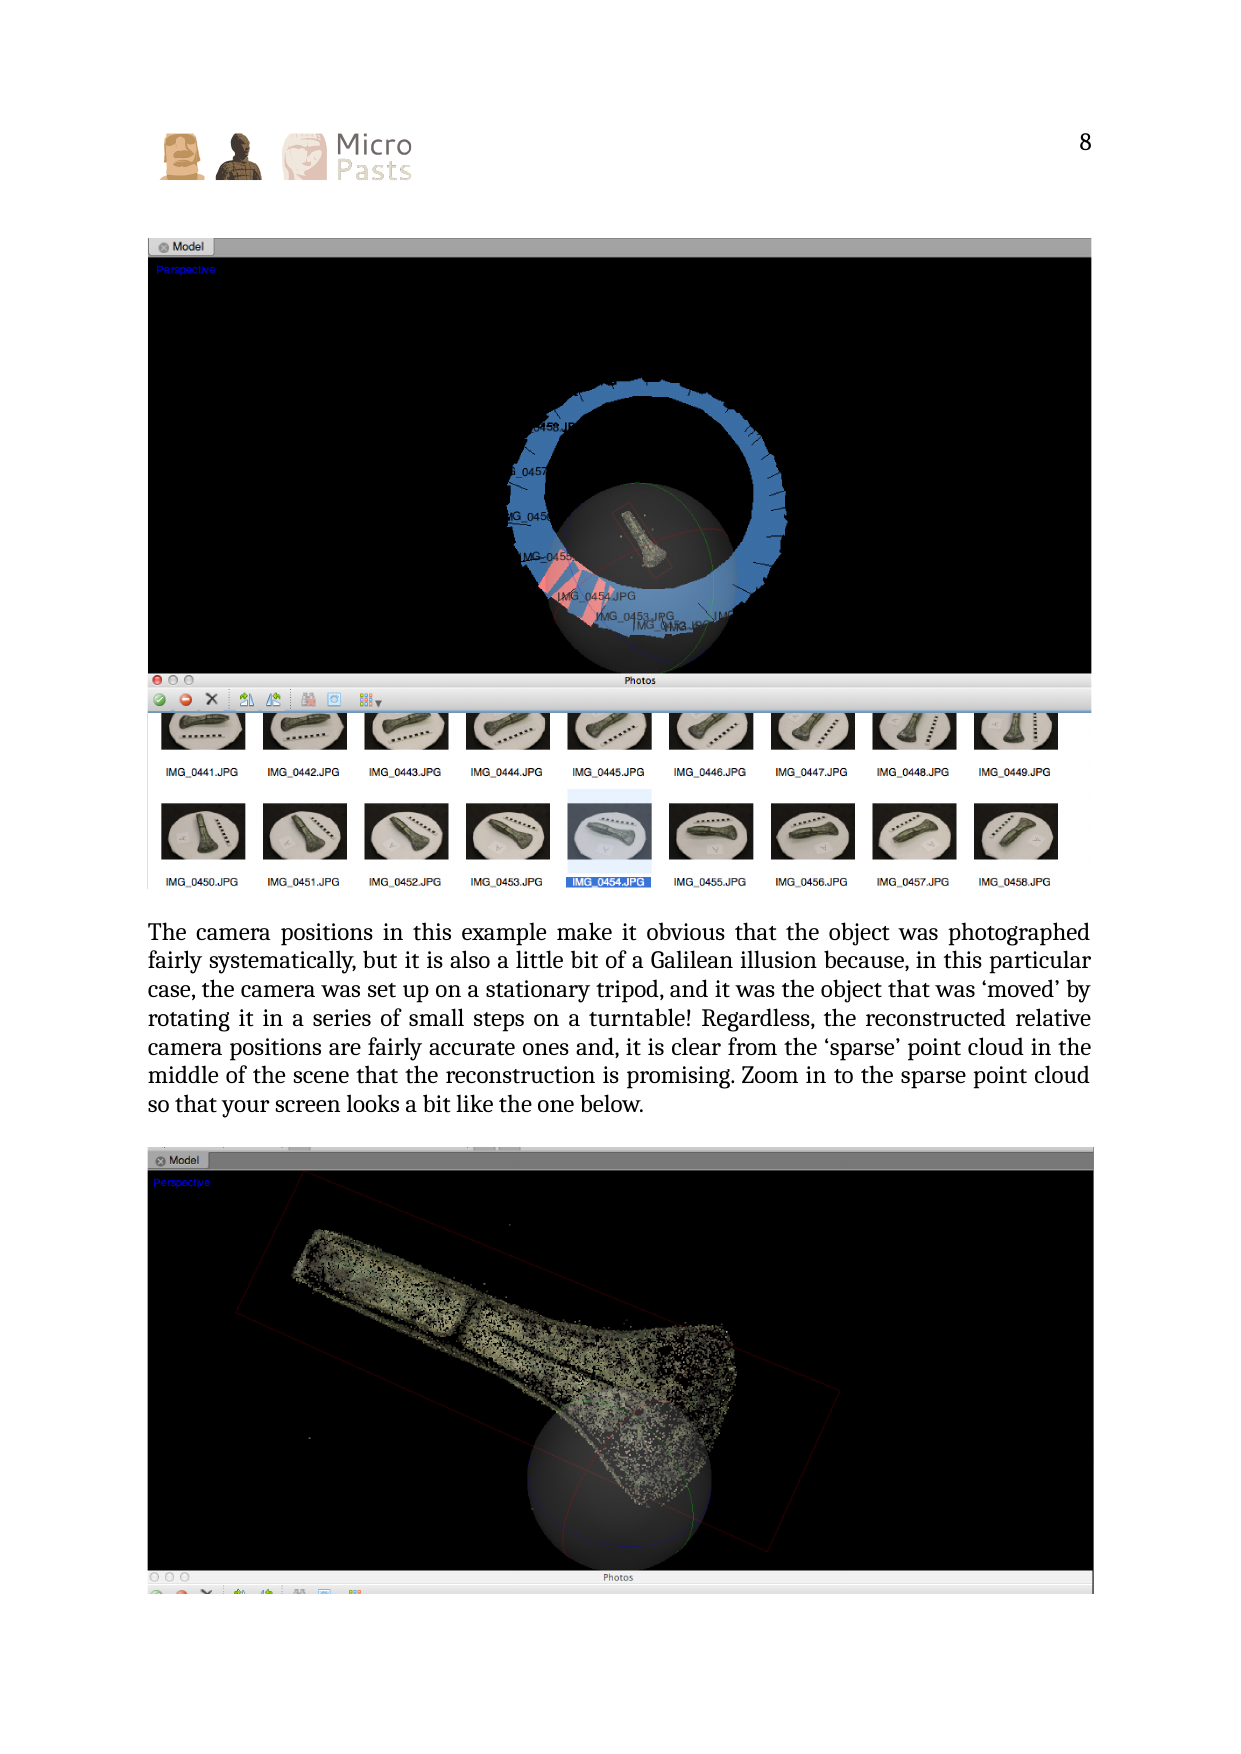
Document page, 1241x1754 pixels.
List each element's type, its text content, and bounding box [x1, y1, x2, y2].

text The camera positions in this example make it obvious that the object was photographed fairly systematically, but it is also a little bit of a Galilean illusion because, in this particular case, the camera was set up on a stationary tripod, and it was the object that was ‘moved’ by rotating it in a series of small steps on a turntable! Regardless, the reconstructed relative camera positions are fairly accurate ones and, it is clear from the ‘sparse’ point cloud in the middle of the scene that the reconstruction is promising. Zoom in to the sparse point cloud so that your screen looks a bit like the one below. [148, 918, 1092, 1119]
picture [147, 1147, 1094, 1594]
picture [147, 238, 1092, 889]
picture [147, 131, 423, 182]
